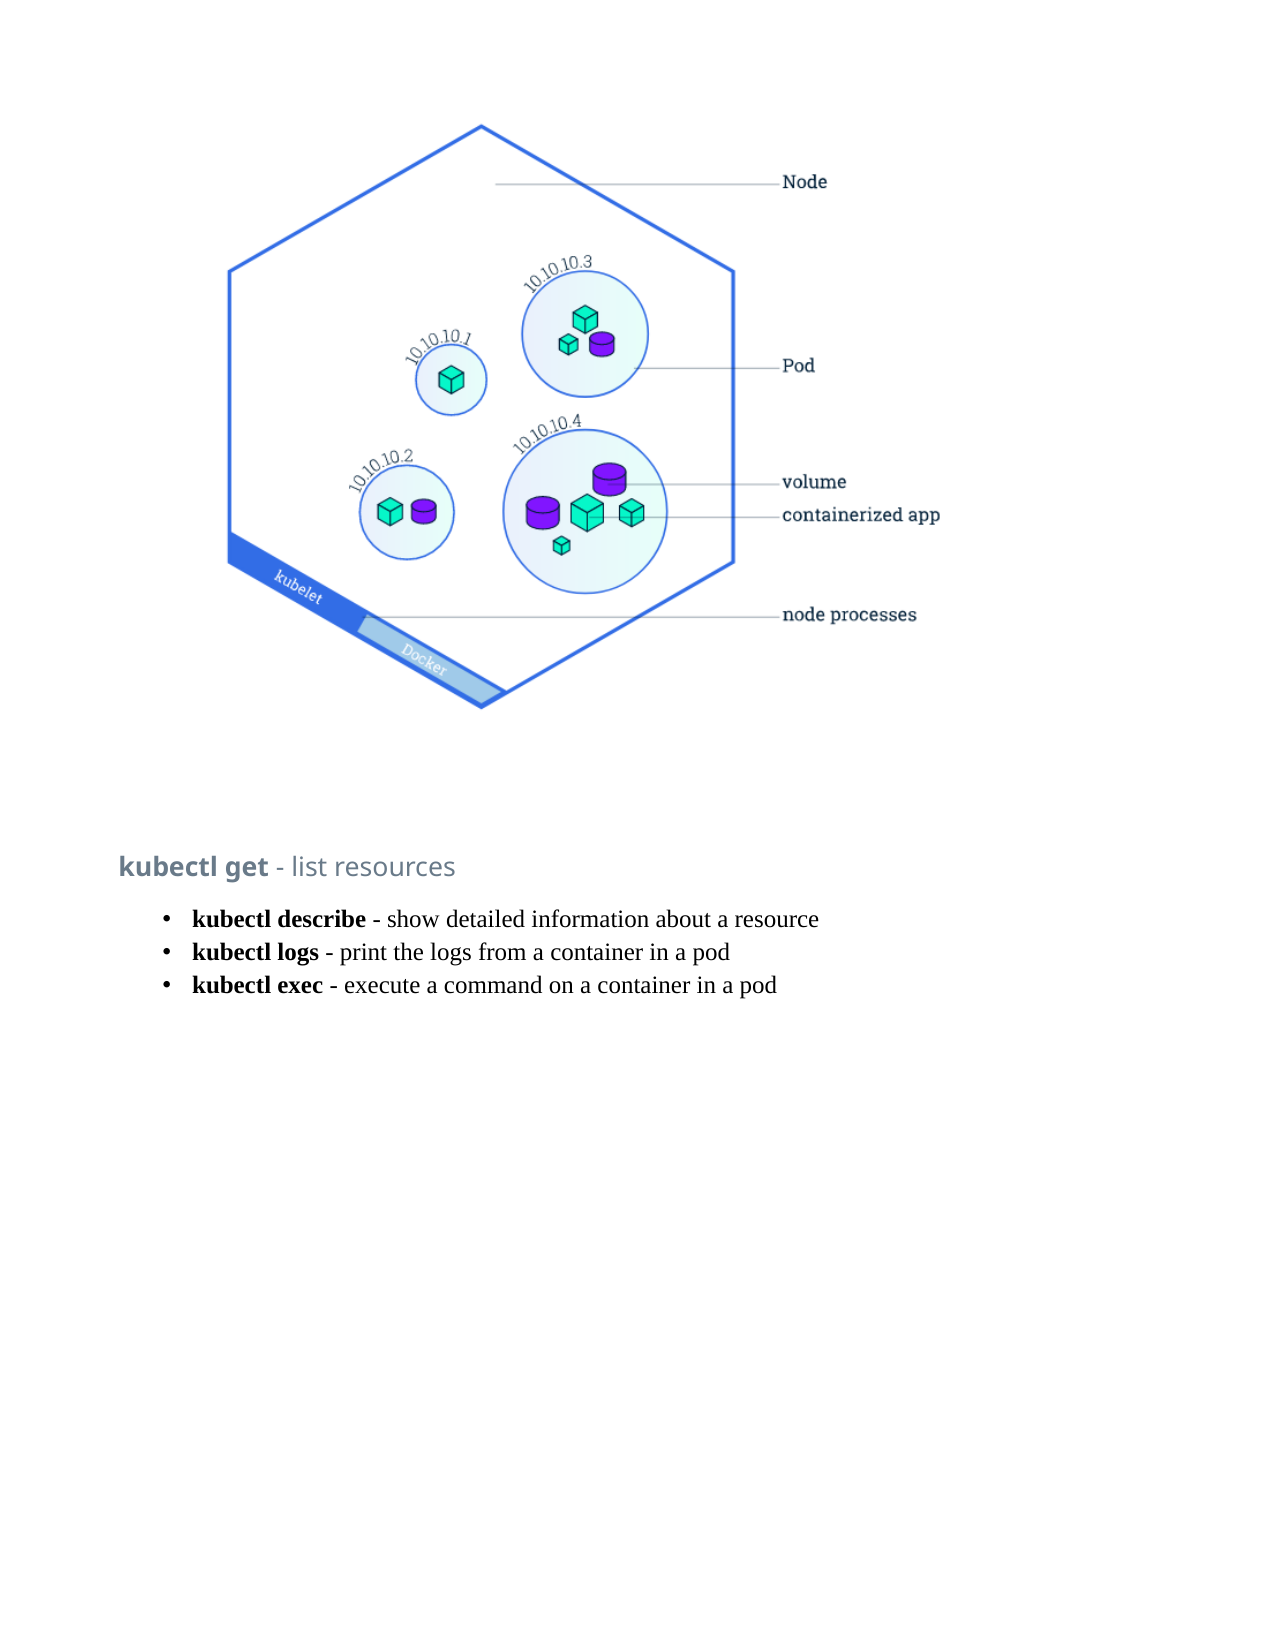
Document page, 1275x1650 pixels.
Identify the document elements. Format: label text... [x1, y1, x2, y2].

text kubectl get - list resources [118, 848, 1157, 884]
picture [160, 96, 965, 738]
list kubectl logs - print the logs from a container in a pod [162, 937, 1157, 966]
list kubectl exec - execute a command on a container in a pod [162, 970, 1157, 999]
list kubectl describe - show detailed information about a resource [162, 904, 1157, 933]
